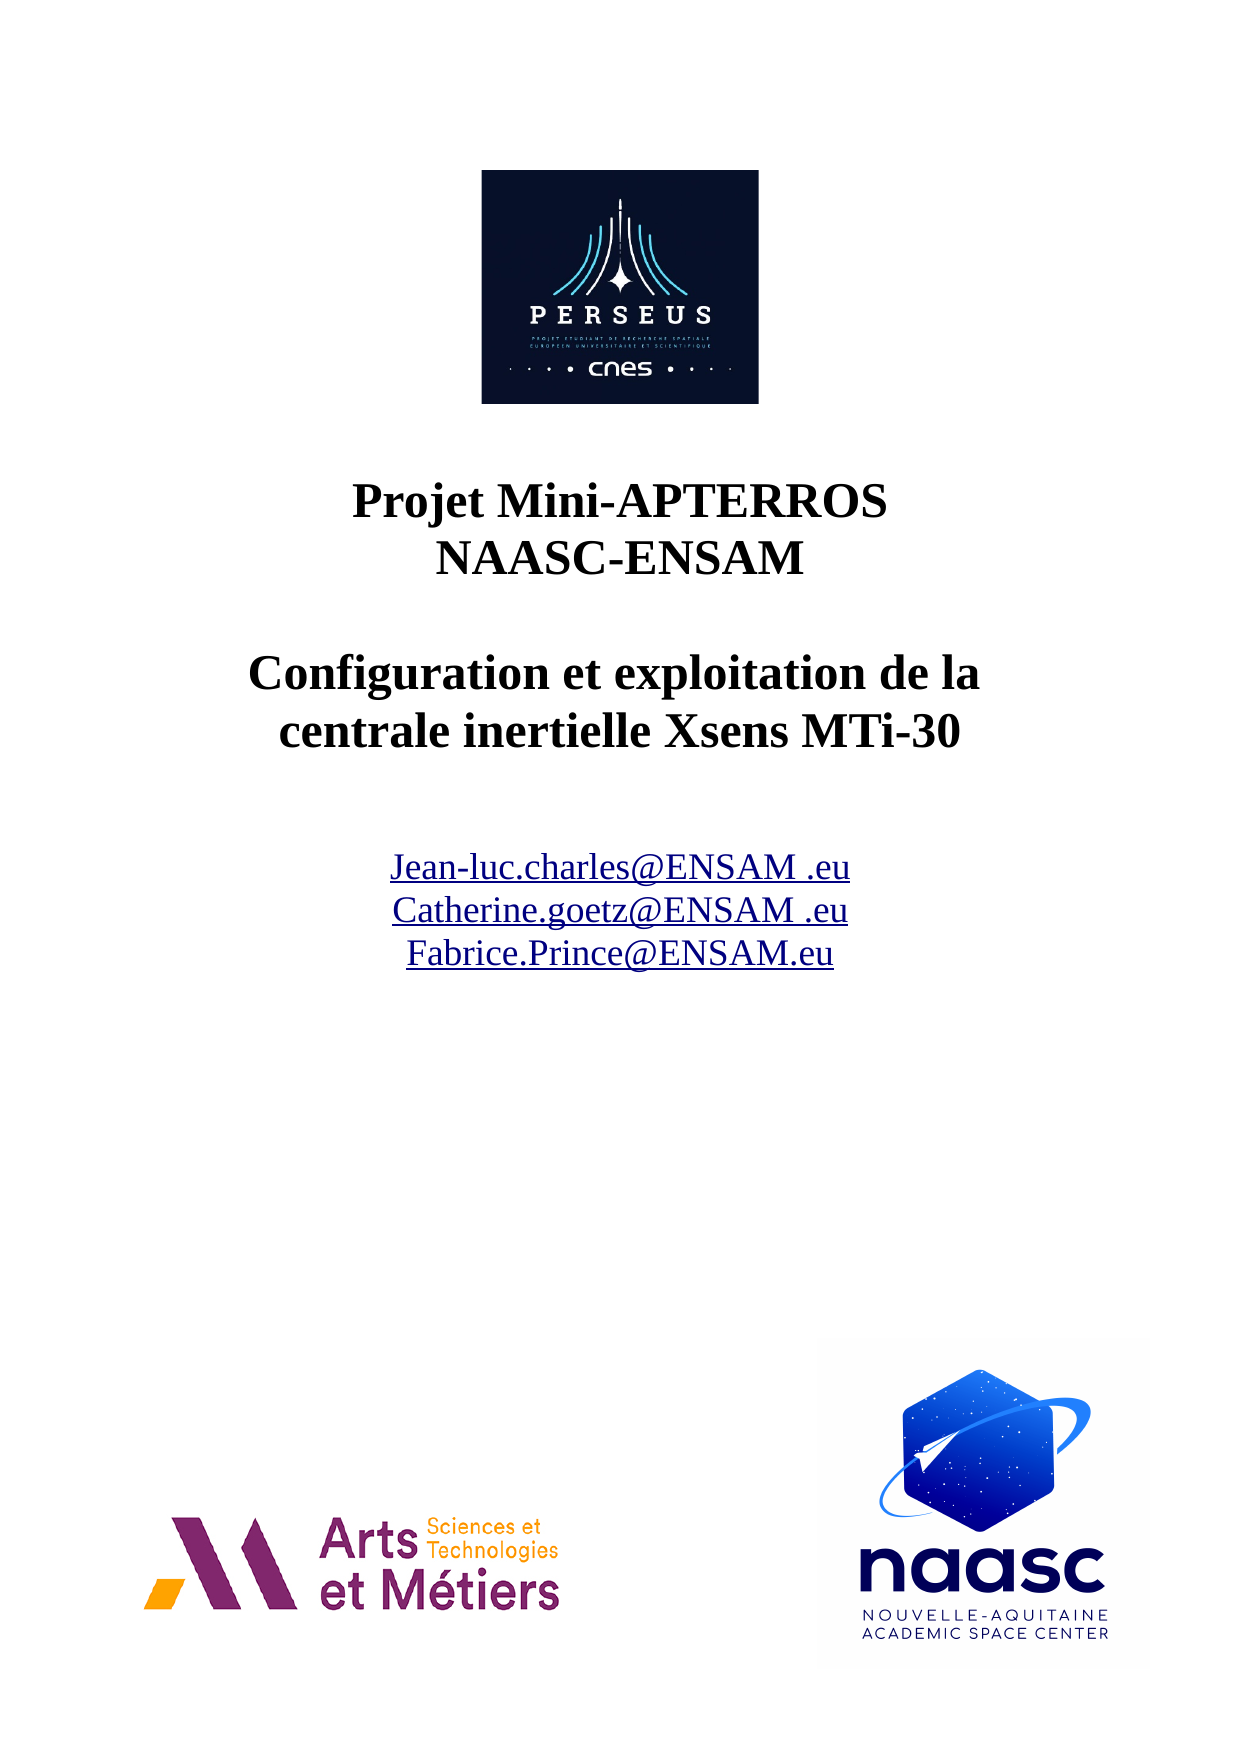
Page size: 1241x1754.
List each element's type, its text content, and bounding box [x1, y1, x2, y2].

picture [481, 170, 759, 404]
text Jean-luc.charles@ENSAM .eu [118, 844, 1122, 887]
text Catherine.goetz@ENSAM .eu [118, 887, 1122, 930]
text Projet Mini-APTERROS NAASC-ENSAM Configuration et exploitation de la centrale inertielle Xsens MTi-30 [118, 470, 1122, 758]
picture [114, 1485, 586, 1640]
text Fabrice.Prince@ENSAM.eu [118, 930, 1122, 973]
picture [816, 1338, 1151, 1669]
